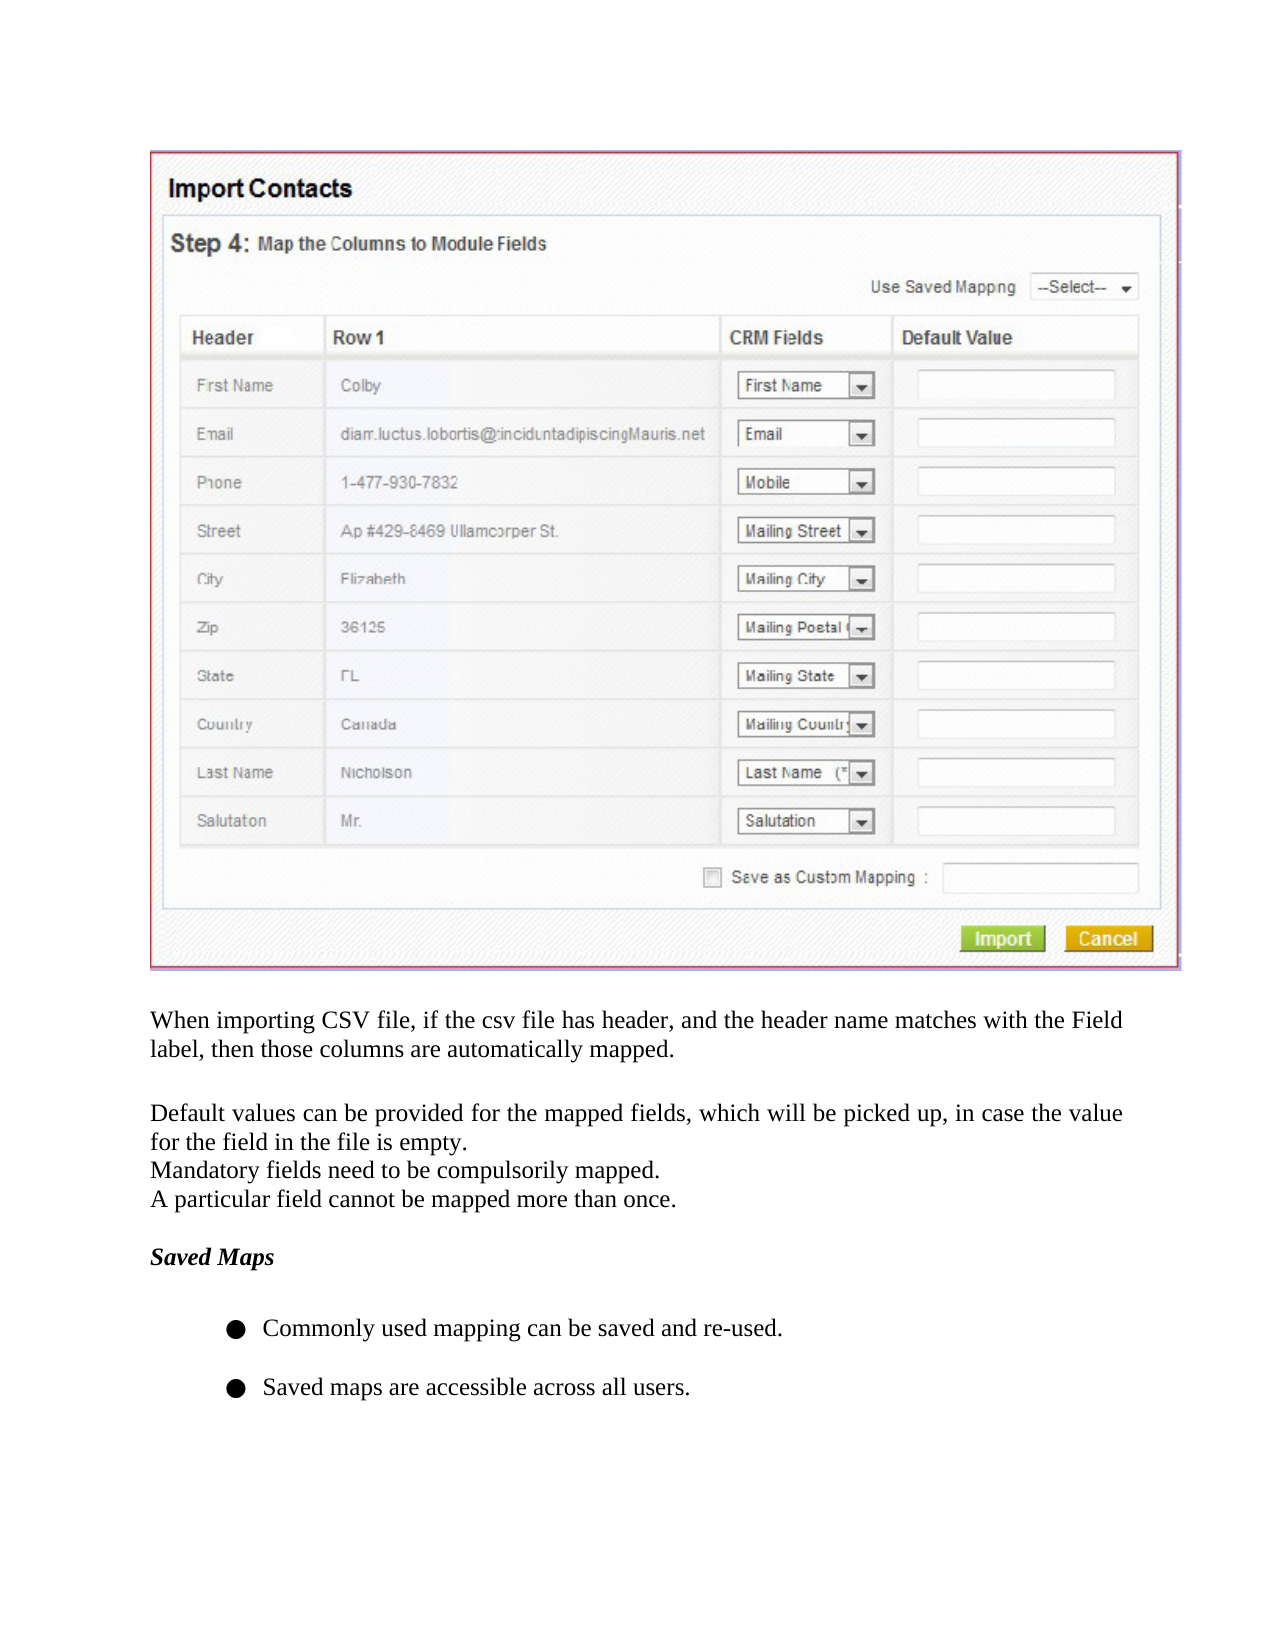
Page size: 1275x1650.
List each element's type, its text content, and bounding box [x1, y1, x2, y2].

text When importing CSV file, if the csv file has header, and the header name matches with the Field label, then those columns are automatically mapped. [150, 1005, 1125, 1063]
text Mandatory fields need to be compulsorily mapped. [150, 1155, 1125, 1184]
text Default values can be provided for the mapped fields, which will be picked up, in case the value for the field in the file is empty. [150, 1098, 1125, 1155]
list Commonly used mapping can be saved and re-used. [225, 1299, 1125, 1351]
subtitle Saved Maps [150, 1242, 1125, 1270]
picture [150, 150, 1185, 971]
text A particular field cannot be mapped more than once. [150, 1184, 1125, 1213]
list Saved maps are accessible across all users. [225, 1358, 1125, 1410]
